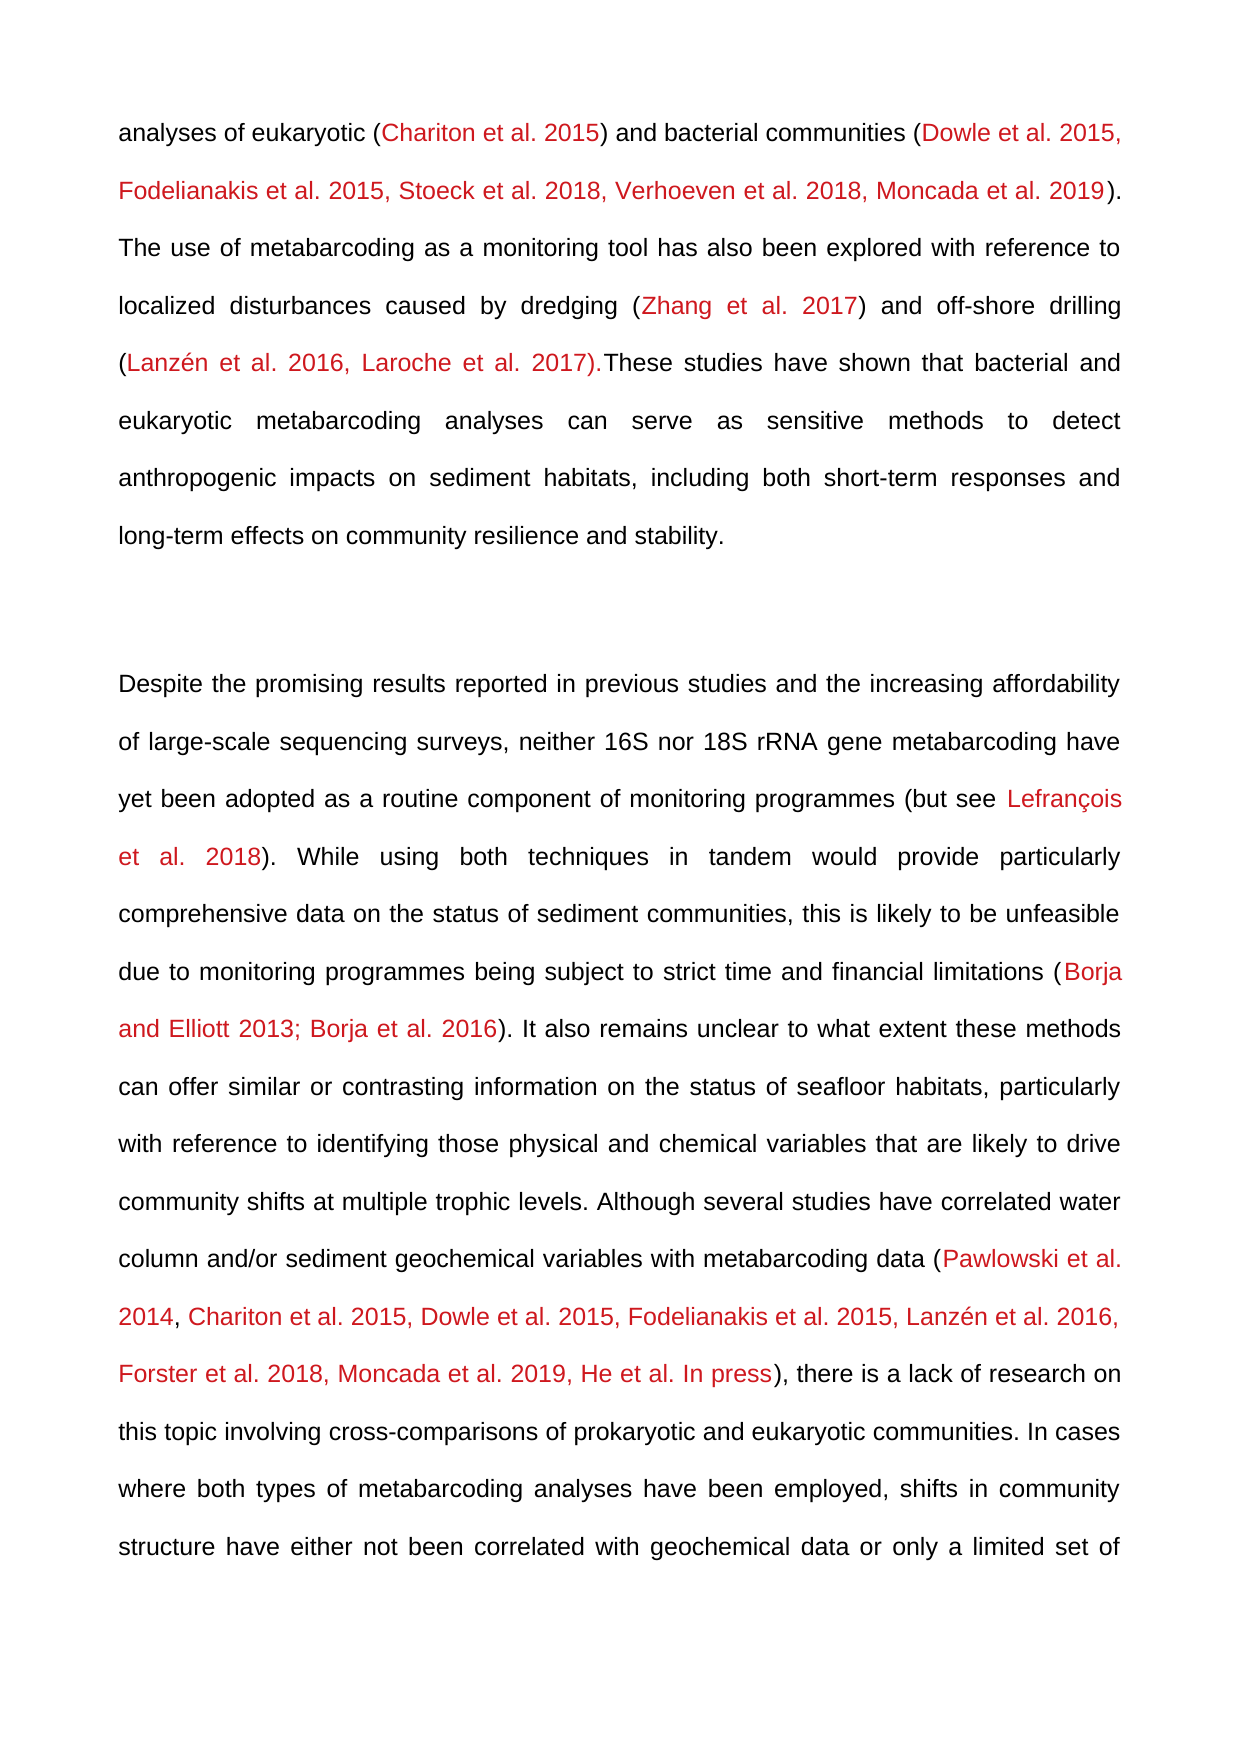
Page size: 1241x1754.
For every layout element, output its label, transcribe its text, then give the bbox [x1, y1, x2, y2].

text Despite the promising results reported in previous studies and the increasing affordability of large-scale sequencing surveys, neither 16S nor 18S rRNA gene metabarcoding have yet been adopted as a routine component of monitoring programmes (but see Lefrançois et al. 2018). While using both techniques in tandem would provide particularly comprehensive data on the status of sediment communities, this is likely to be unfeasible due to monitoring programmes being subject to strict time and financial limitations (Borja and Elliott 2013; Borja et al. 2016). It also remains unclear to what extent these methods can offer similar or contrasting information on the status of seafloor habitats, particularly with reference to identifying those physical and chemical variables that are likely to drive community shifts at multiple trophic levels. Although several studies have correlated water column and/or sediment geochemical variables with metabarcoding data (Pawlowski et al. 2014, Chariton et al. 2015, Dowle et al. 2015, Fodelianakis et al. 2015, Lanzén et al. 2016, Forster et al. 2018, Moncada et al. 2019, He et al. In press), there is a lack of research on this topic involving cross-comparisons of prokaryotic and eukaryotic communities. In cases where both types of metabarcoding analyses have been employed, shifts in community structure have either not been correlated with geochemical data or only a limited set of [118, 669, 1122, 1560]
text analyses of eukaryotic (Chariton et al. 2015) and bacterial communities (Dowle et al. 2015, Fodelianakis et al. 2015, Stoeck et al. 2018, Verhoeven et al. 2018, Moncada et al. 2019). The use of metabarcoding as a monitoring tool has also been explored with reference to localized disturbances caused by dredging (Zhang et al. 2017) and off-shore drilling (Lanzén et al. 2016, Laroche et al. 2017).These studies have shown that bacterial and eukaryotic metabarcoding analyses can serve as sensitive methods to detect anthropogenic impacts on sediment habitats, including both short-term responses and long-term effects on community resilience and stability. [118, 118, 1122, 549]
